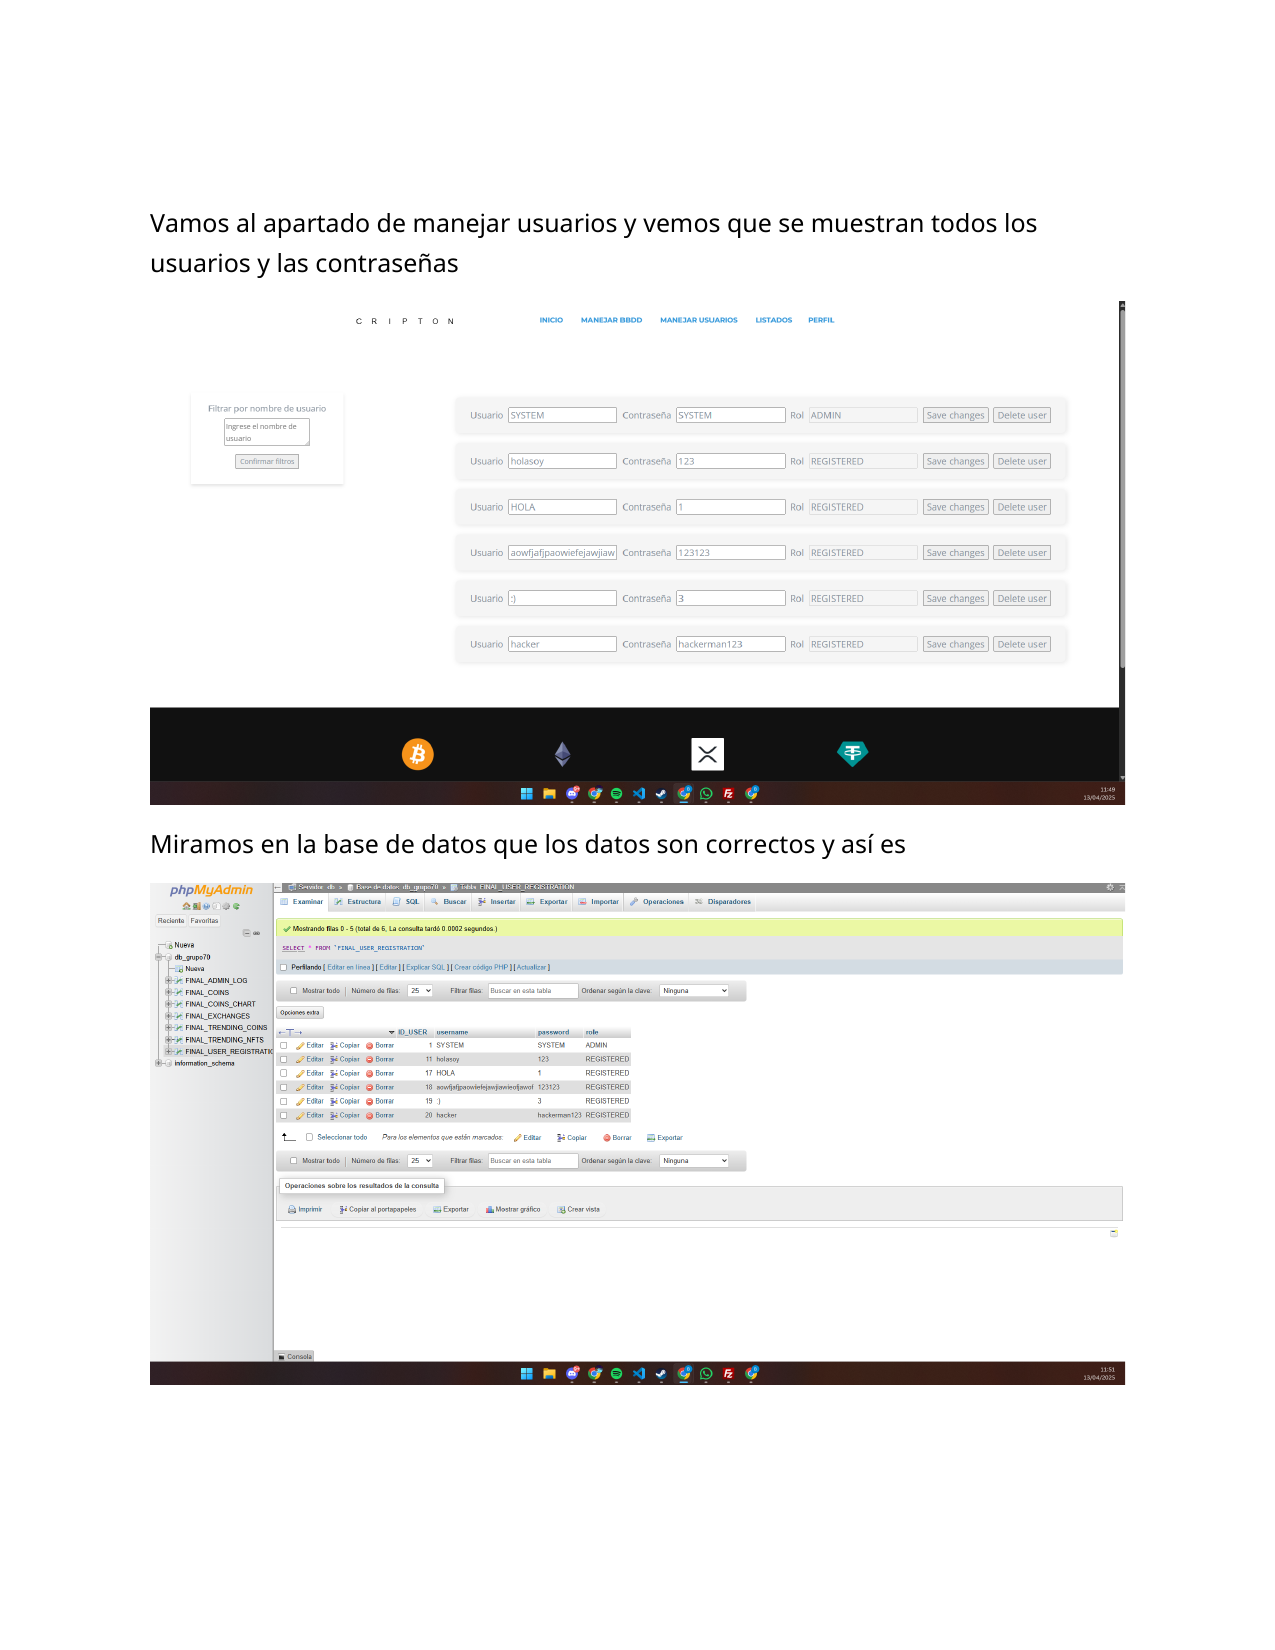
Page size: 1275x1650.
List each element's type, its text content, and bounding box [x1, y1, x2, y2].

text Miramos en la base de datos que los datos son correctos y así es [150, 827, 1125, 861]
text Vamos al apartado de manejar usuarios y vemos que se muestran todos los usuarios y las contraseñas [150, 206, 1125, 280]
